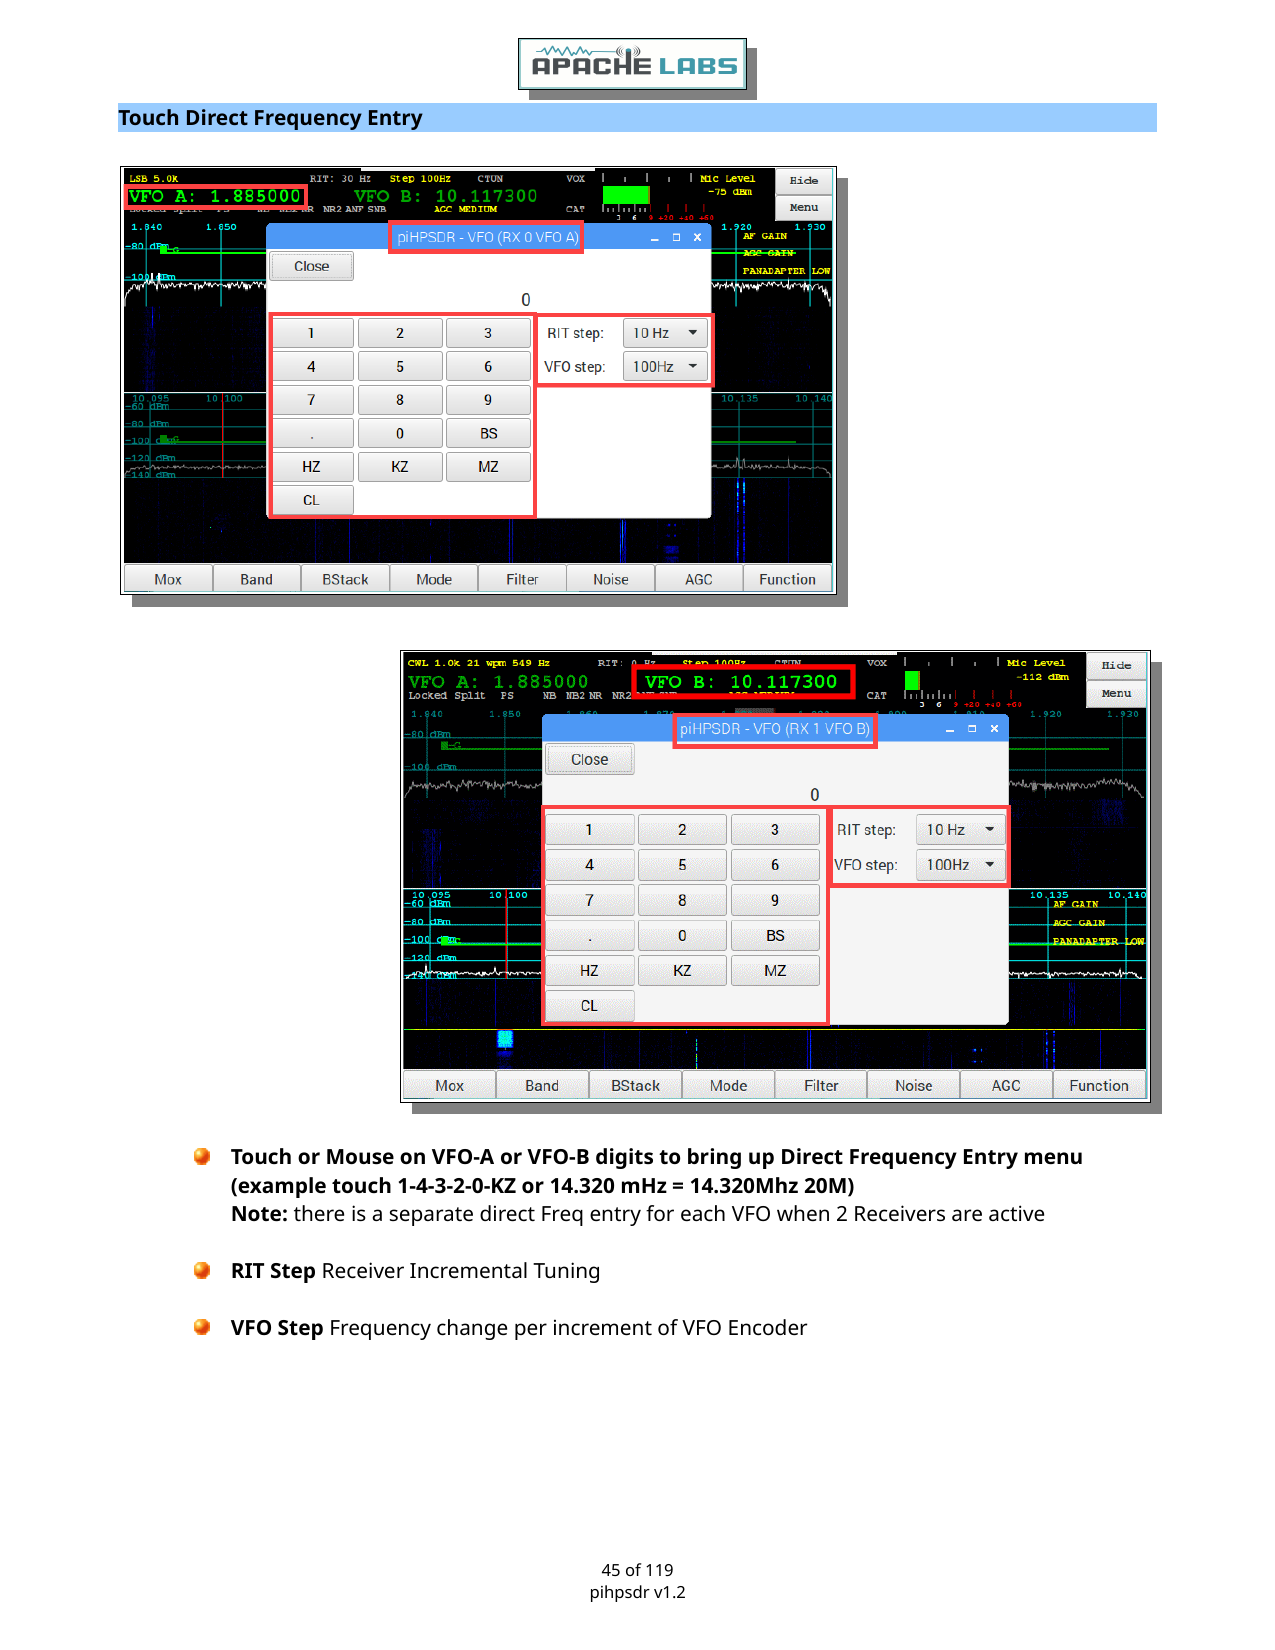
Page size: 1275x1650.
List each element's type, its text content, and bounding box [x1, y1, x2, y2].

list Note: there is a separate direct Freq entry for each VFO when 2 Receivers are active [193, 1199, 1157, 1228]
picture [194, 1262, 210, 1279]
picture [403, 652, 1148, 1099]
list VFO Step Frequency change per increment of VFO Encoder [193, 1313, 1157, 1341]
picture [194, 1148, 210, 1165]
picture [123, 168, 834, 592]
subtitle Touch Direct Frequency Entry [118, 103, 1157, 132]
list Touch or Mouse on VFO-A or VFO-B digits to bring up Direct Frequency Entry menu [193, 1142, 1157, 1171]
picture [521, 40, 744, 87]
list RIT Step Receiver Incremental Tuning [193, 1256, 1157, 1313]
picture [194, 1319, 210, 1335]
list (example touch 1-4-3-2-0-KZ or 14.320 mHz = 14.320Mhz 20M) [193, 1171, 1157, 1199]
